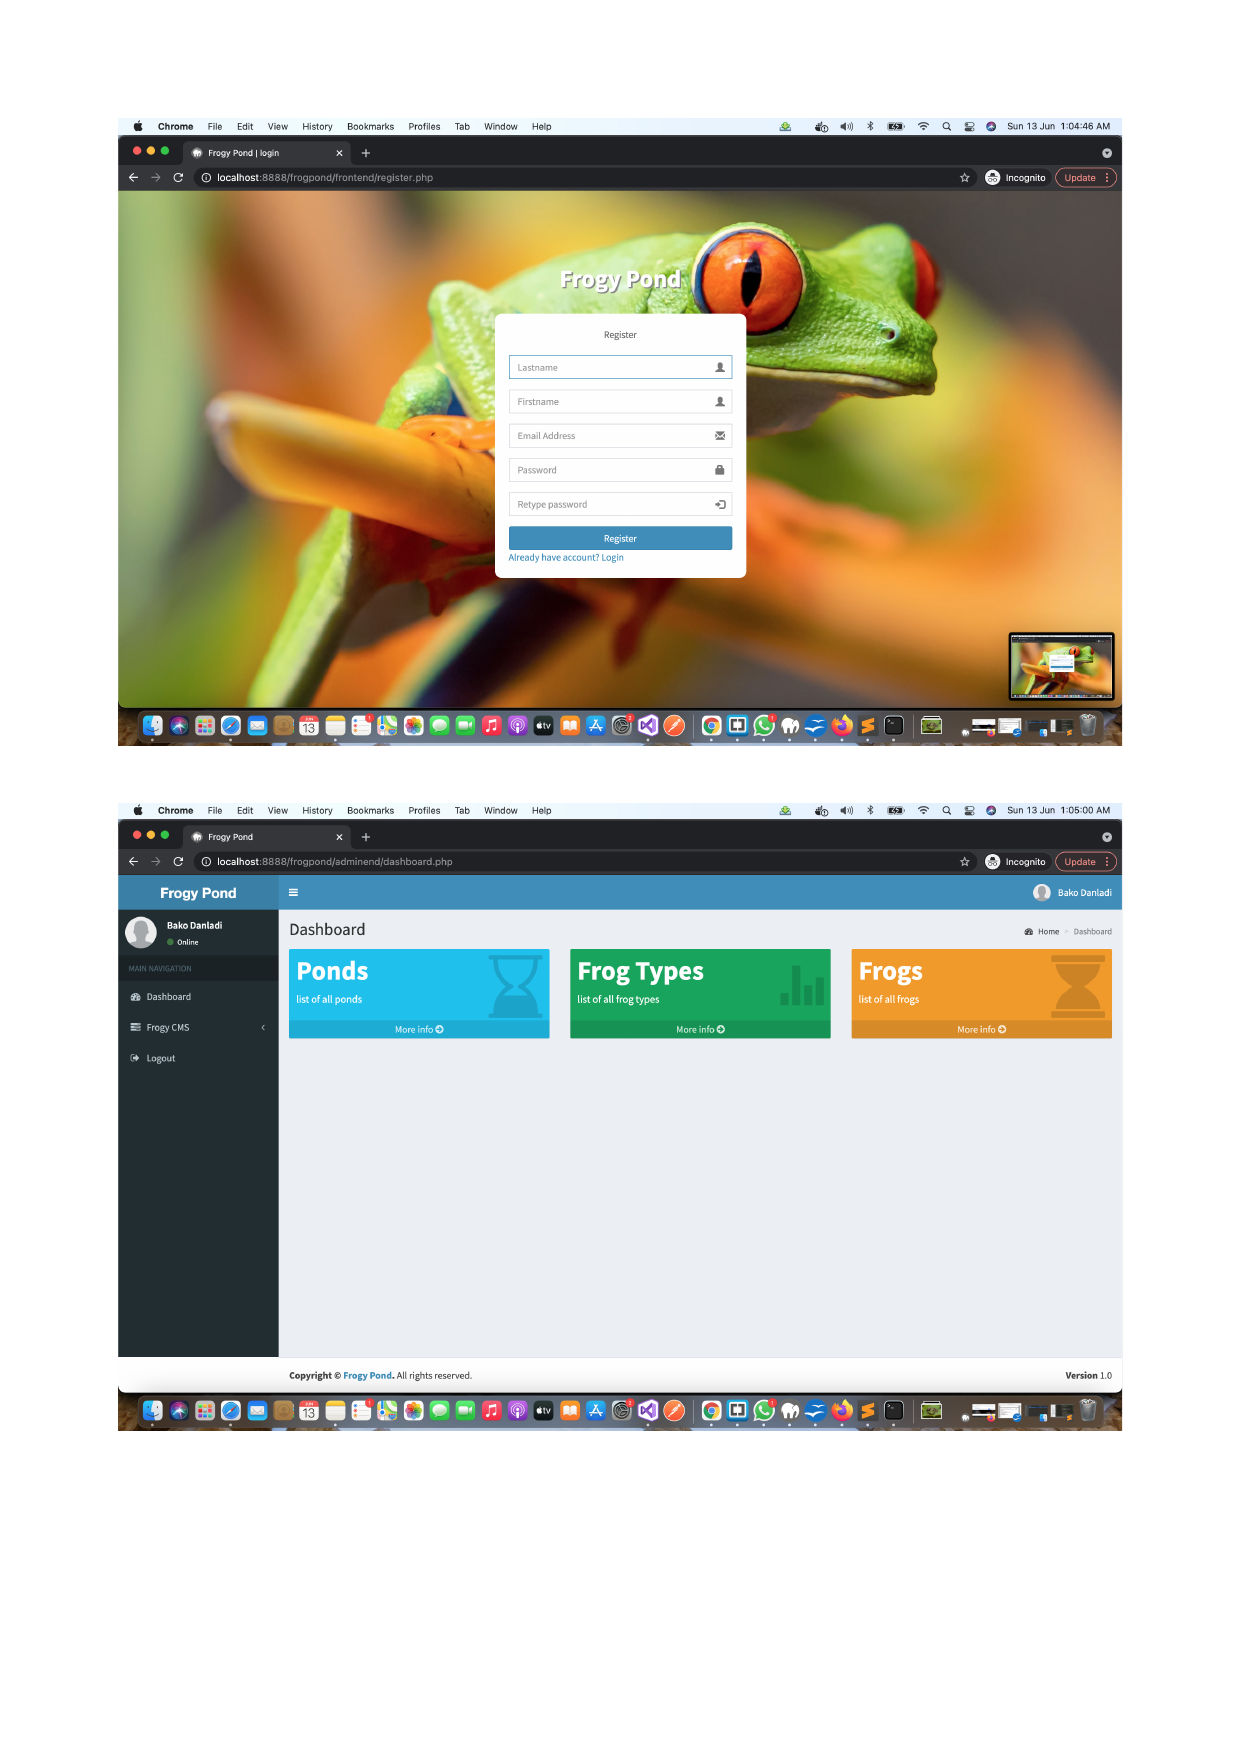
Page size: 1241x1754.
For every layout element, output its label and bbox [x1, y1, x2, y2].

picture [118, 118, 1123, 746]
picture [118, 803, 1123, 1431]
